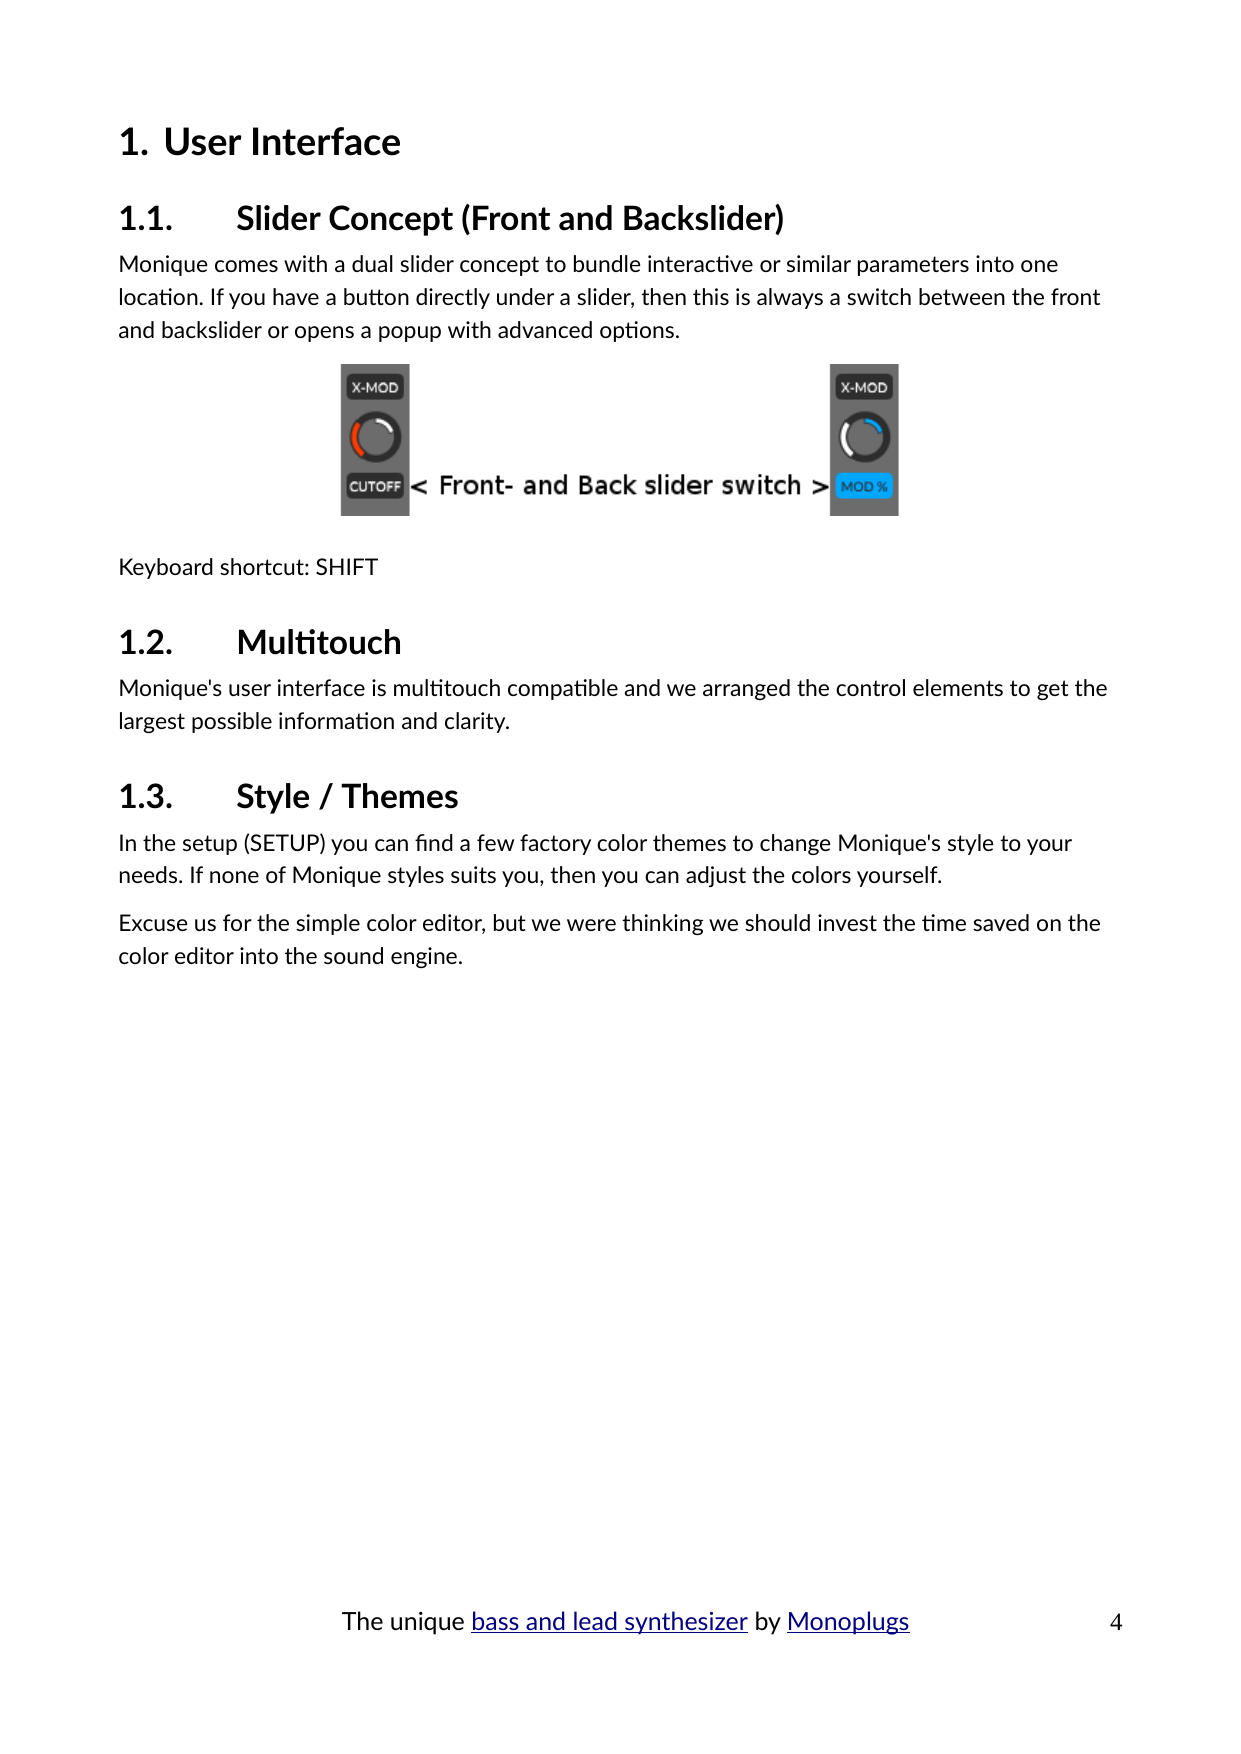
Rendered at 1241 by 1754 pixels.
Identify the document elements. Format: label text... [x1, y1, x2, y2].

text Monique comes with a dual slider concept to bundle interactive or similar parameters into one location. If you have a button directly under a slider, then this is always a switch between the front and backslider or opens a popup with advanced options. [118, 250, 1122, 343]
text Keyboard shortcut: SHIFT [118, 553, 1122, 581]
picture [334, 364, 906, 516]
text In the setup (SETUP) you can find a few factory color themes to change Monique's style to your needs. If none of Monique styles suits you, then you can adjust the colors yourself. [118, 828, 1122, 889]
subtitle Slider Concept (Front and Backslider) [118, 197, 1122, 237]
subtitle Multitouch [118, 621, 1122, 662]
text Monique's user interface is multitouch compatible and we arranged the control elements to get the largest possible information and clarity. [118, 674, 1122, 735]
subtitle Style / Themes [118, 776, 1122, 816]
text Excuse us for the simple color editor, but we were thinking we should invest the time saved on the color editor into the sound engine. [118, 909, 1122, 969]
subtitle User Interface [118, 118, 1122, 164]
